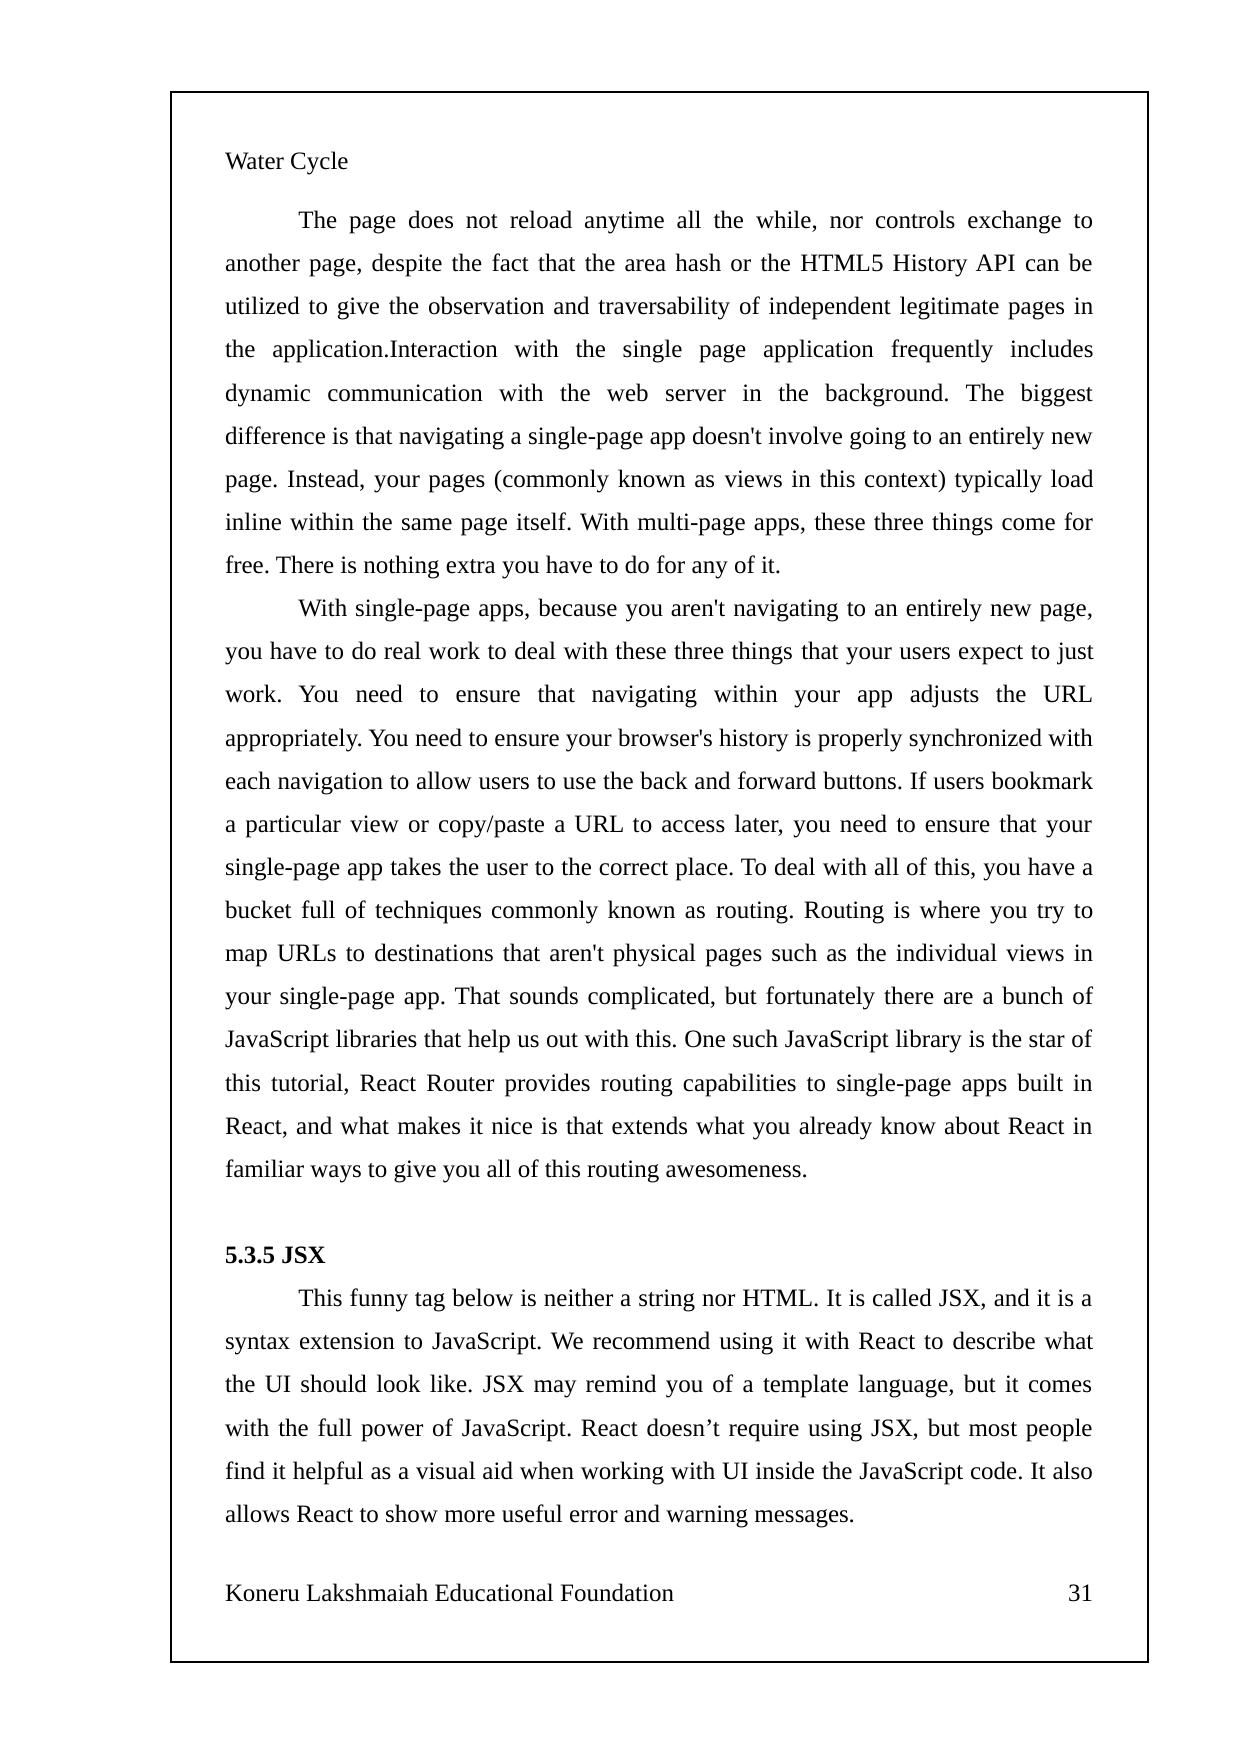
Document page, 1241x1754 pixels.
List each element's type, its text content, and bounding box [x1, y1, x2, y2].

text This funny tag below is neither a string nor HTML. It is called JSX, and it is a syntax extension to JavaScript. We recommend using it with React to describe what the UI should look like. JSX may remind you of a template language, but it comes with the full power of JavaScript. React doesn’t require using JSX, but most people find it helpful as a visual aid when working with UI inside the JavaScript code. It also allows React to show more useful error and warning messages. [225, 1283, 1094, 1528]
text The page does not reload anytime all the while, nor controls exchange to another page, despite the fact that the area hash or the HTML5 History API can be utilized to give the observation and traversability of independent legitimate pages in the application.Interaction with the single page application frequently includes dynamic communication with the web server in the background. The biggest difference is that navigating a single-page app doesn't involve going to an entirely new page. Instead, your pages (commonly known as views in this context) typically load inline within the same page itself. With multi-page apps, these three things come for free. There is nothing extra you have to do for any of it. [225, 205, 1094, 579]
text With single-page apps, because you aren't navigating to an entirely new page, you have to do real work to deal with these three things that your users expect to just work. You need to ensure that navigating within your app adjusts the URL appropriately. You need to ensure your browser's history is properly synchronized with each navigation to allow users to use the back and forward buttons. If users bookmark a particular view or copy/paste a URL to access later, you need to ensure that your single-page app takes the user to the correct place. To deal with all of this, you have a bucket full of techniques commonly known as routing. Routing is where you try to map URLs to destinations that aren't physical pages such as the individual views in your single-page app. That sounds complicated, but fortunately there are a bunch of JavaScript libraries that help us out with this. One such JavaScript library is the star of this tutorial, React Router provides routing capabilities to single-page apps built in React, and what makes it nice is that extends what you already know about React in familiar ways to give you all of this routing awesomeness. [225, 593, 1094, 1183]
text 5.3.5 JSX [225, 1240, 1094, 1269]
